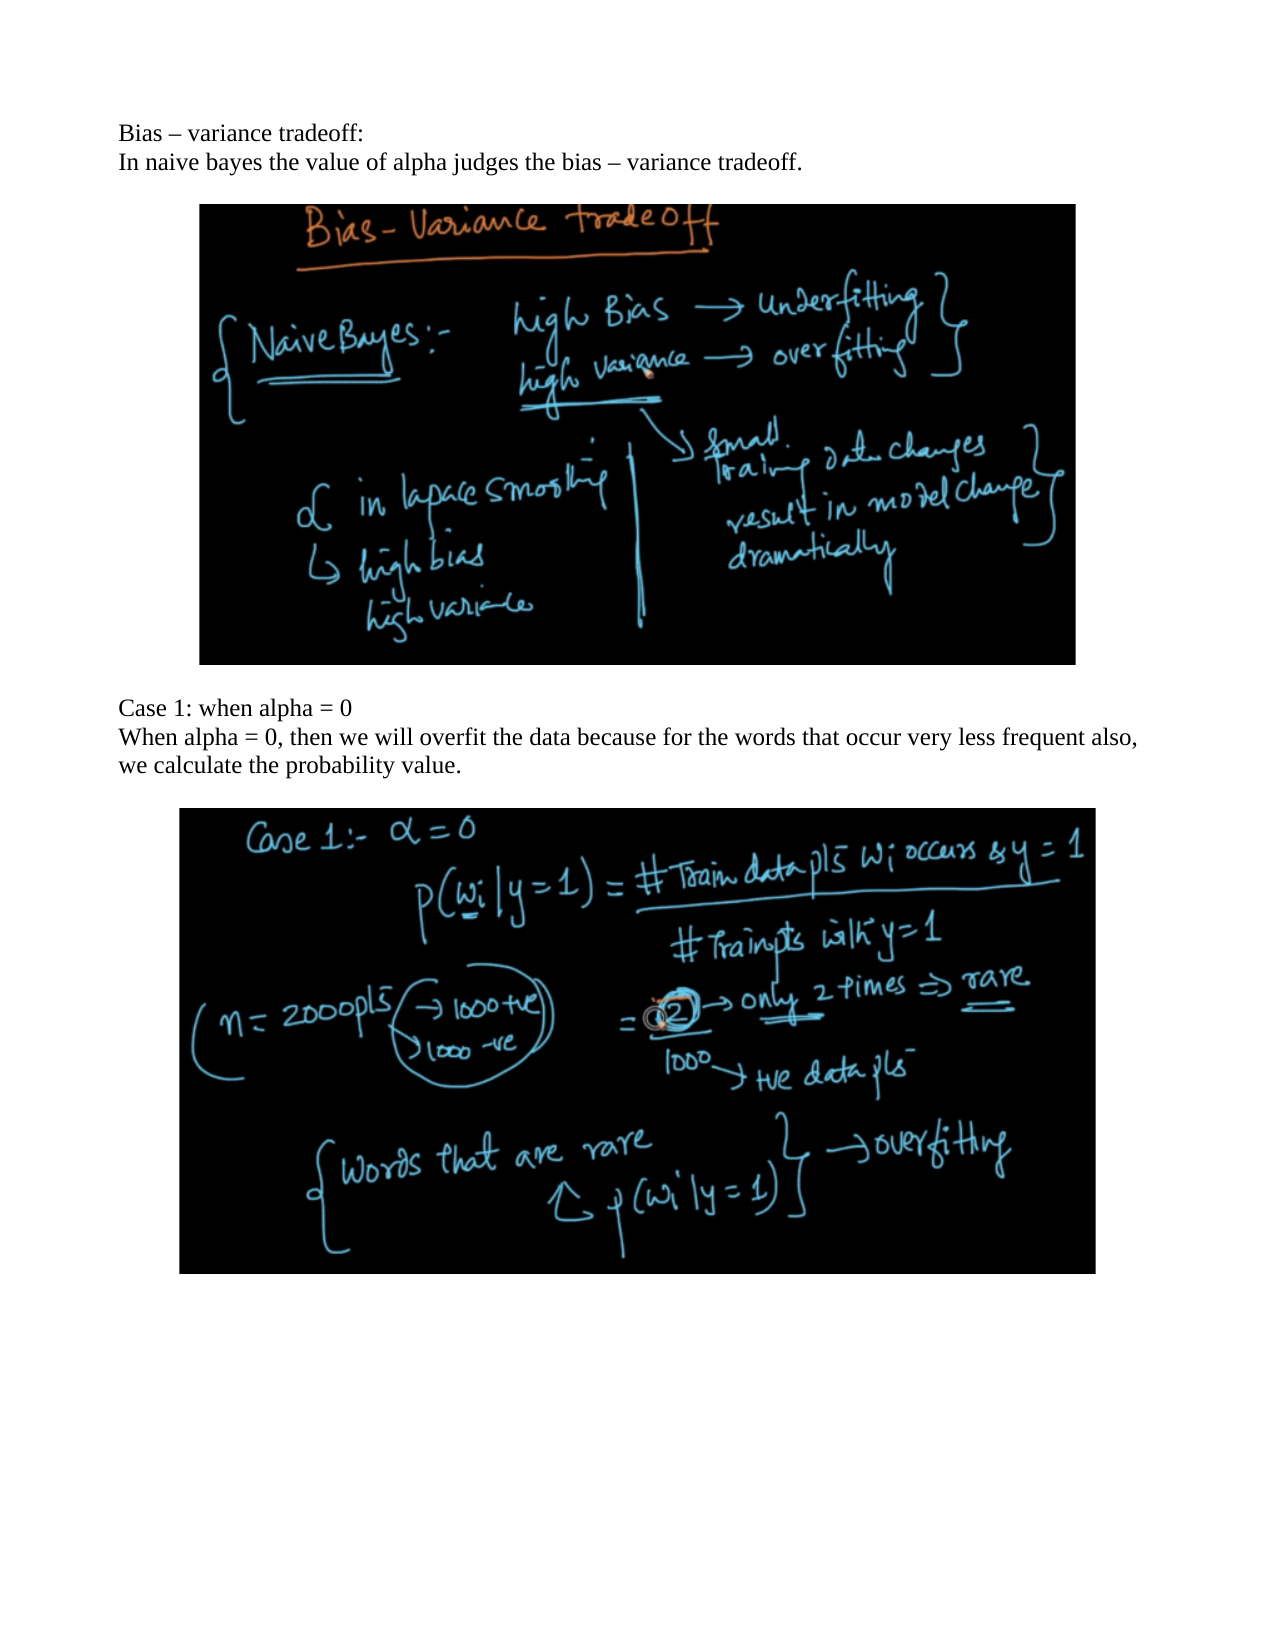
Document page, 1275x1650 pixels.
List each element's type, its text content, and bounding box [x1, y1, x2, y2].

text When alpha = 0, then we will overfit the data because for the words that occur very less frequent also, we calculate the probability value. [118, 722, 1157, 779]
picture [179, 808, 1096, 1274]
text In naive bayes the value of alpha judges the bias – variance tradeoff. [118, 147, 1157, 176]
picture [199, 204, 1076, 665]
text Bias – variance tradeoff: [118, 118, 1157, 147]
text Case 1: when alpha = 0 [118, 693, 1157, 722]
